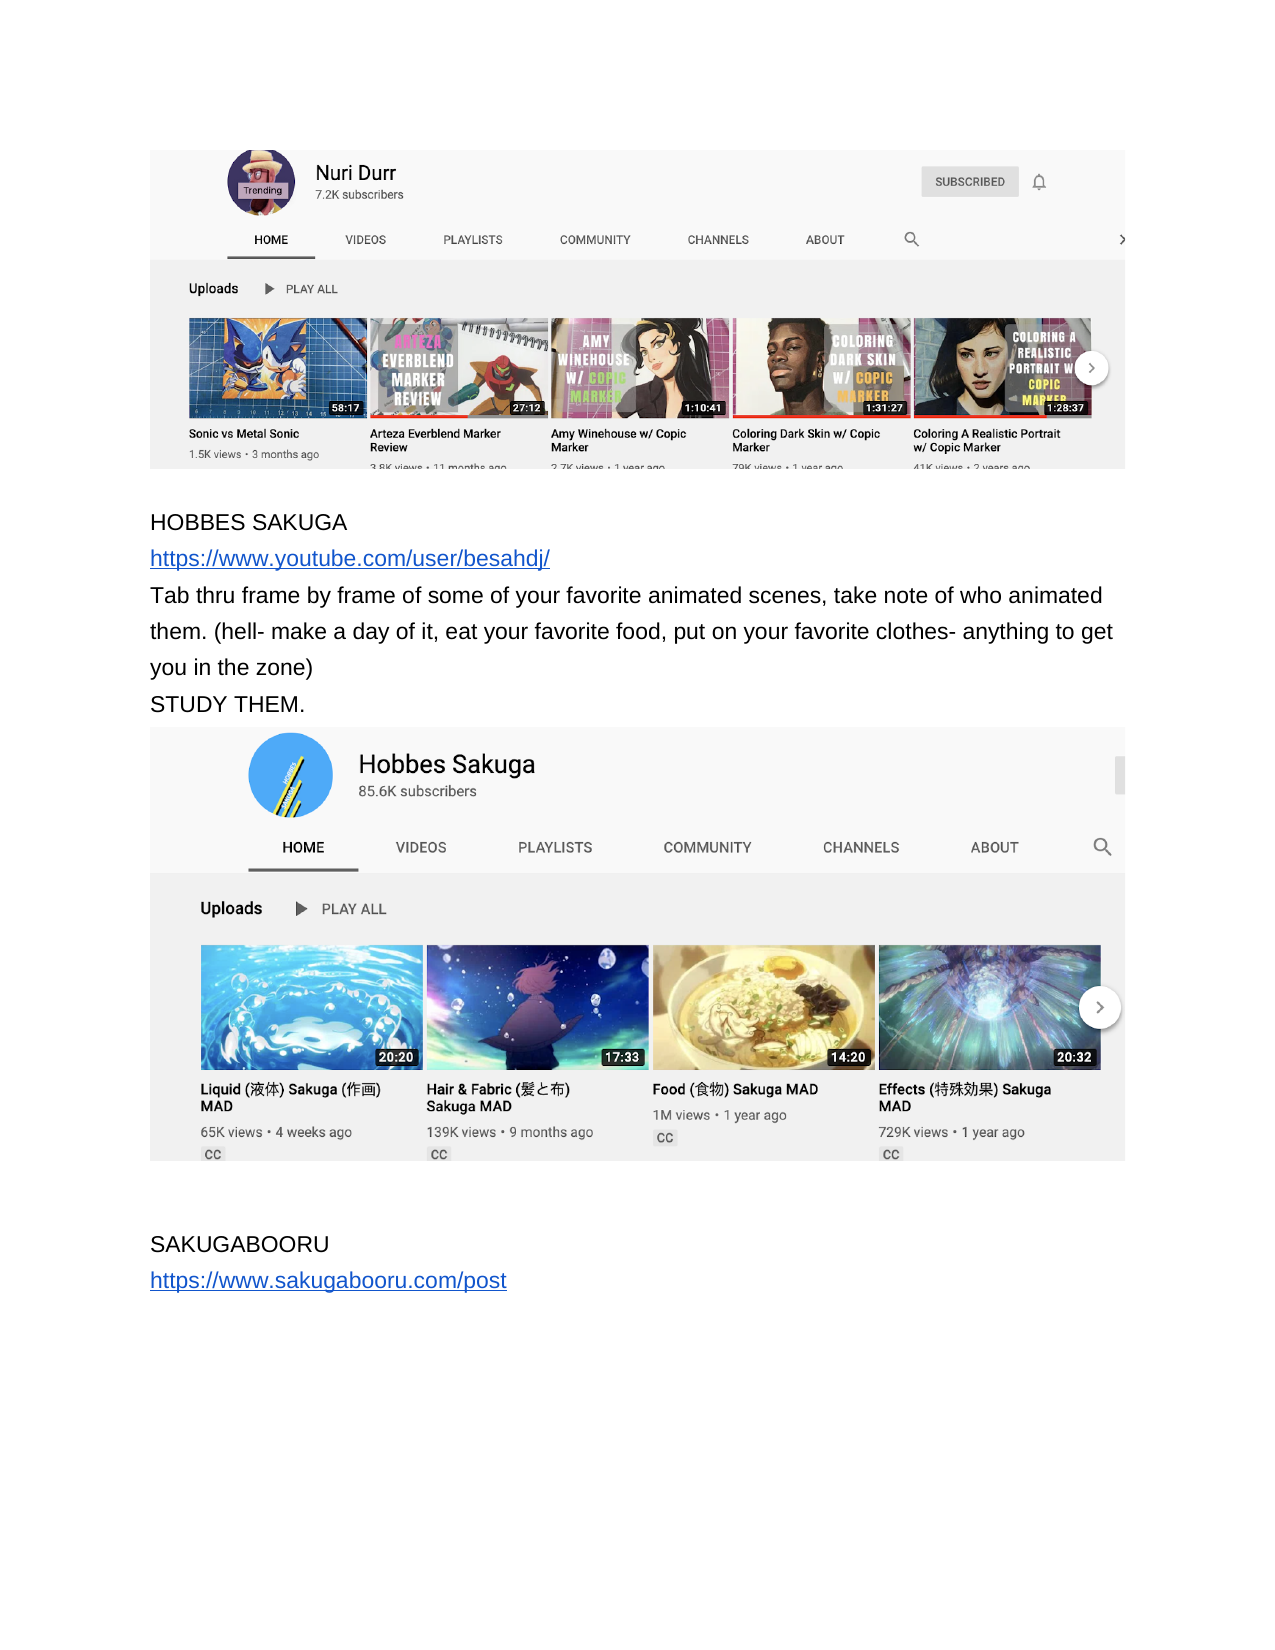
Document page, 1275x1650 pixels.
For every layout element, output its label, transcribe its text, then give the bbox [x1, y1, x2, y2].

text STUDY THEM. [150, 691, 1125, 717]
picture [150, 150, 1125, 469]
picture [150, 727, 1125, 1161]
text Tab thru frame by frame of some of your favorite animated scenes, take note of who animated them. (hell- make a day of it, eat your favorite food, put on your favorite clothes- anything to get you in the zone) [150, 582, 1125, 681]
text https://www.sakugabooru.com/post [150, 1267, 1125, 1293]
text SAKUGABOORU [150, 1231, 1125, 1257]
text HOBBES SAKUGA [150, 509, 1125, 535]
text https://www.youtube.com/user/besahdj/ [150, 545, 1125, 572]
